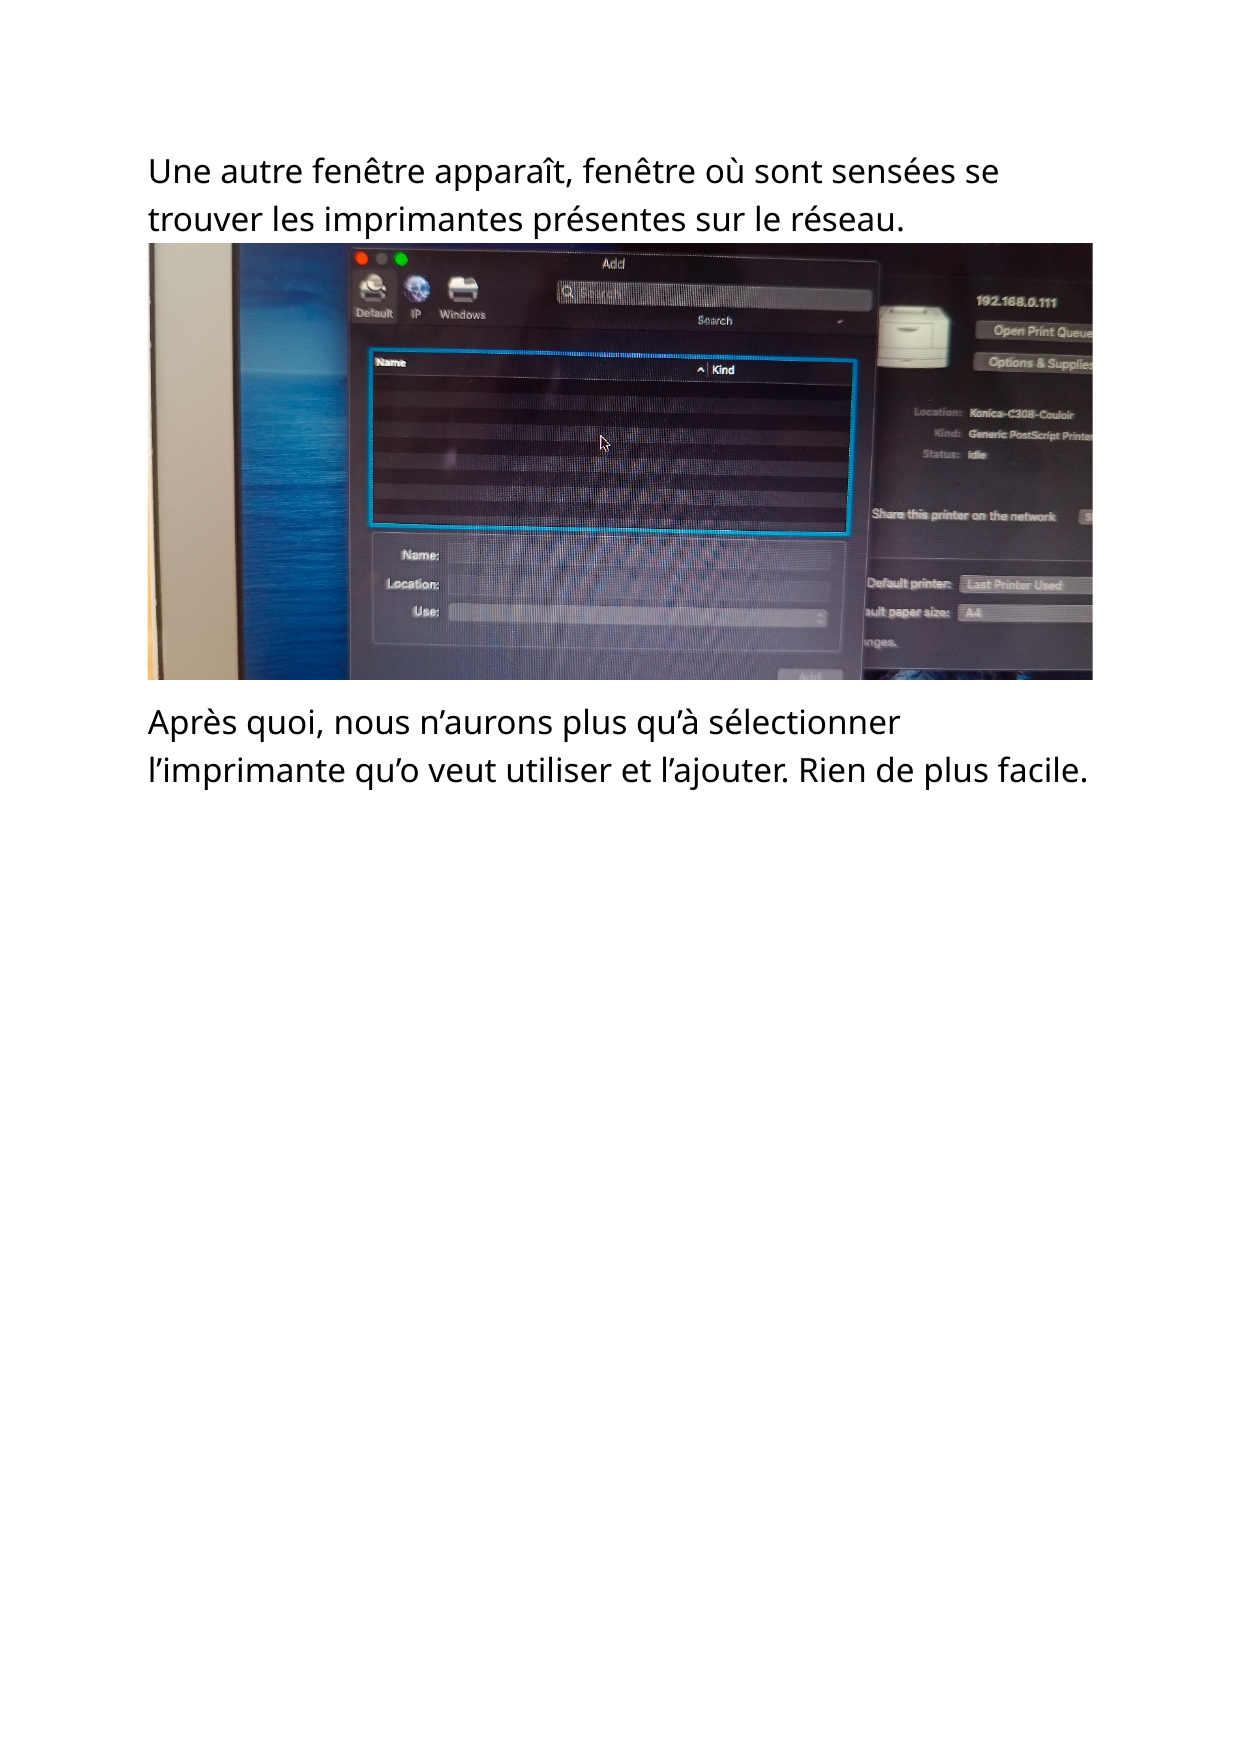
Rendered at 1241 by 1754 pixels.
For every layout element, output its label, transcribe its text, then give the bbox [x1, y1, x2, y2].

text Une autre fenêtre apparaît, fenêtre où sont sensées se trouver les imprimantes présentes sur le réseau. [148, 148, 1093, 243]
text Après quoi, nous n’aurons plus qu’à sélectionner l’imprimante qu’o veut utiliser et l’ajouter. Rien de plus facile. [148, 698, 1093, 792]
